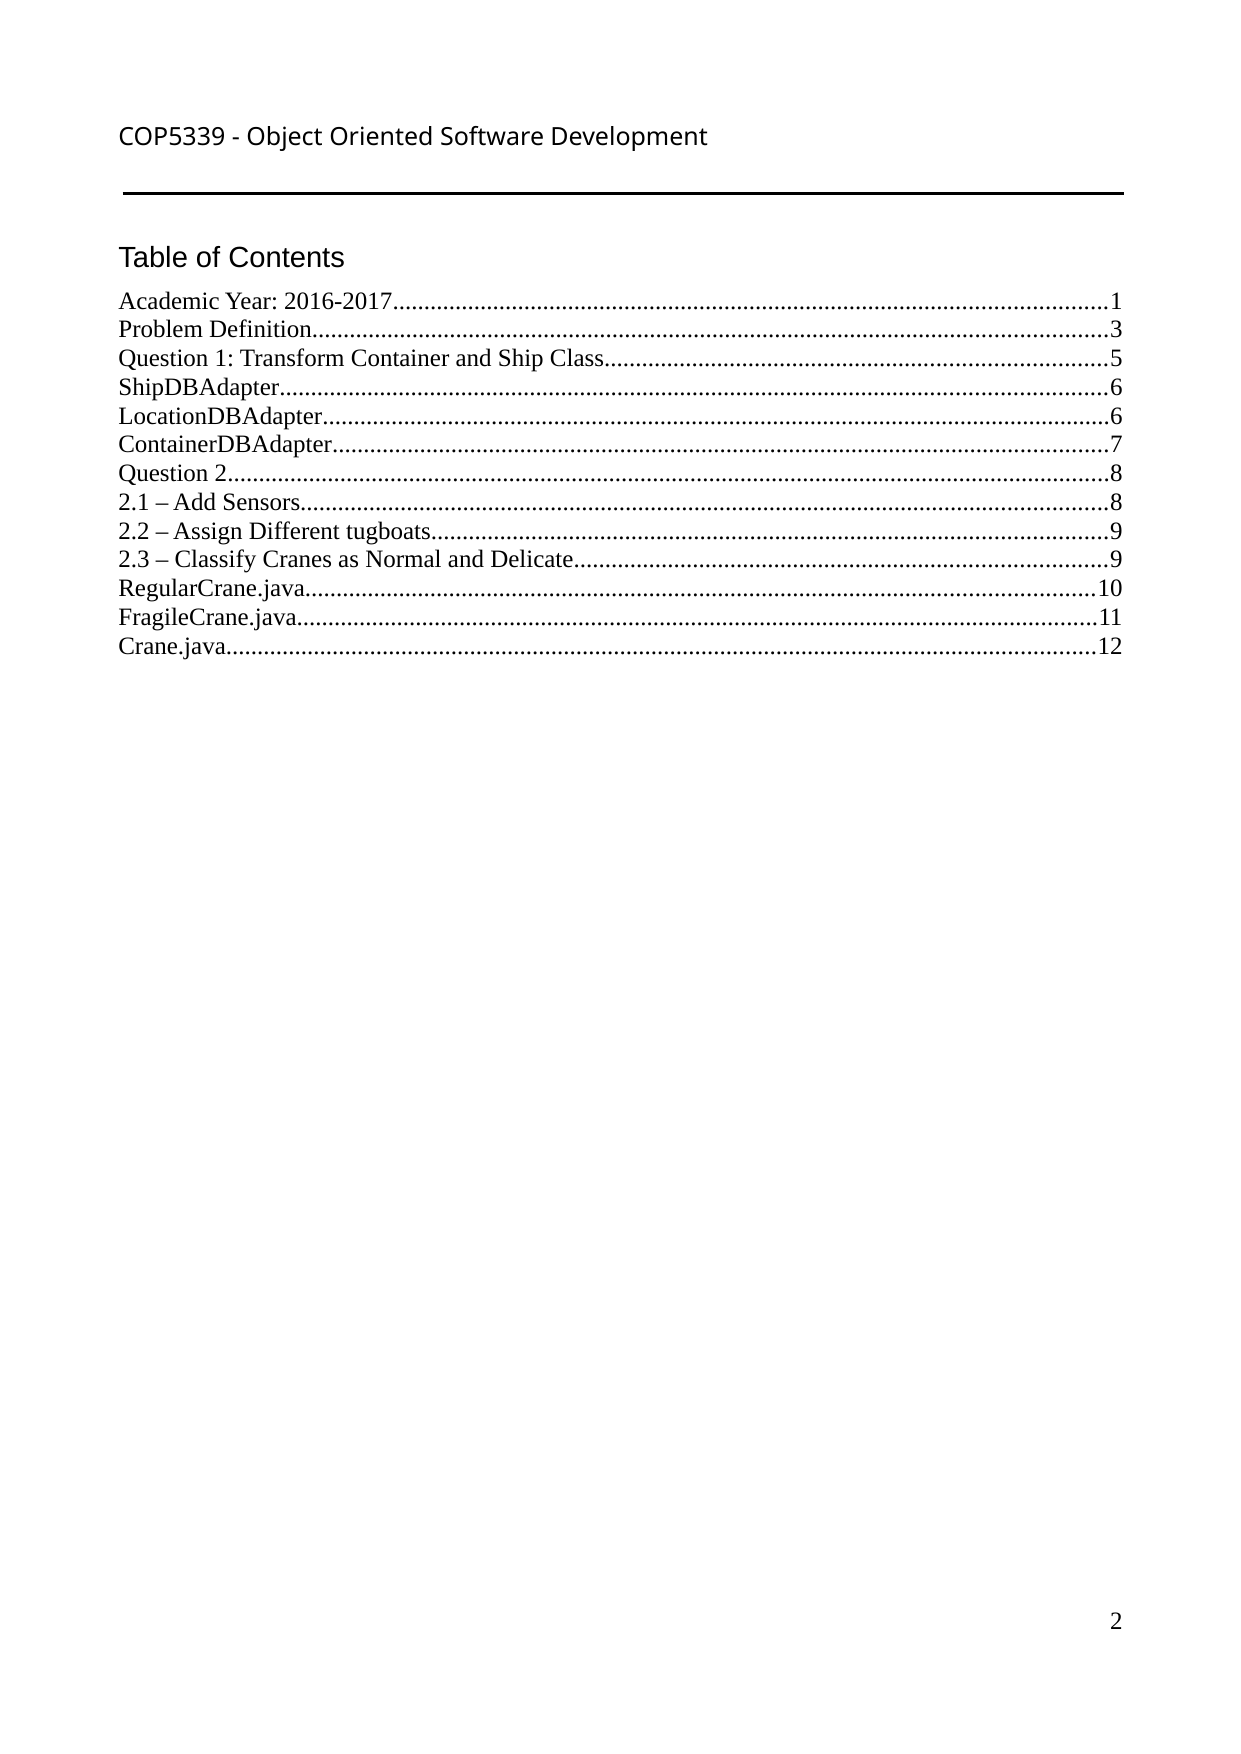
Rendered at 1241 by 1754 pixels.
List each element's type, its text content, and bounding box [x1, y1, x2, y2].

text Academic Year: 2016-2017 1 [118, 286, 1122, 314]
text Question 1: Transform Container and Ship Class 5 [118, 343, 1122, 372]
text 2.1 – Add Sensors 8 [118, 487, 1122, 516]
text ContainerDBAdapter 7 [118, 429, 1122, 458]
text Question 2 8 [118, 458, 1122, 487]
text ShipDBAdapter 6 [118, 372, 1122, 401]
subtitle Table of Contents [118, 240, 1122, 273]
text RegularCrane.java 10 [118, 573, 1122, 602]
text Crane.java 12 [118, 631, 1122, 659]
text 2.2 – Assign Different tugboats 9 [118, 516, 1122, 544]
text Problem Definition 3 [118, 314, 1122, 343]
text FragileCrane.java 11 [118, 602, 1122, 631]
text 2.3 – Classify Cranes as Normal and Delicate 9 [118, 544, 1122, 573]
text LocationDBAdapter 6 [118, 401, 1122, 429]
